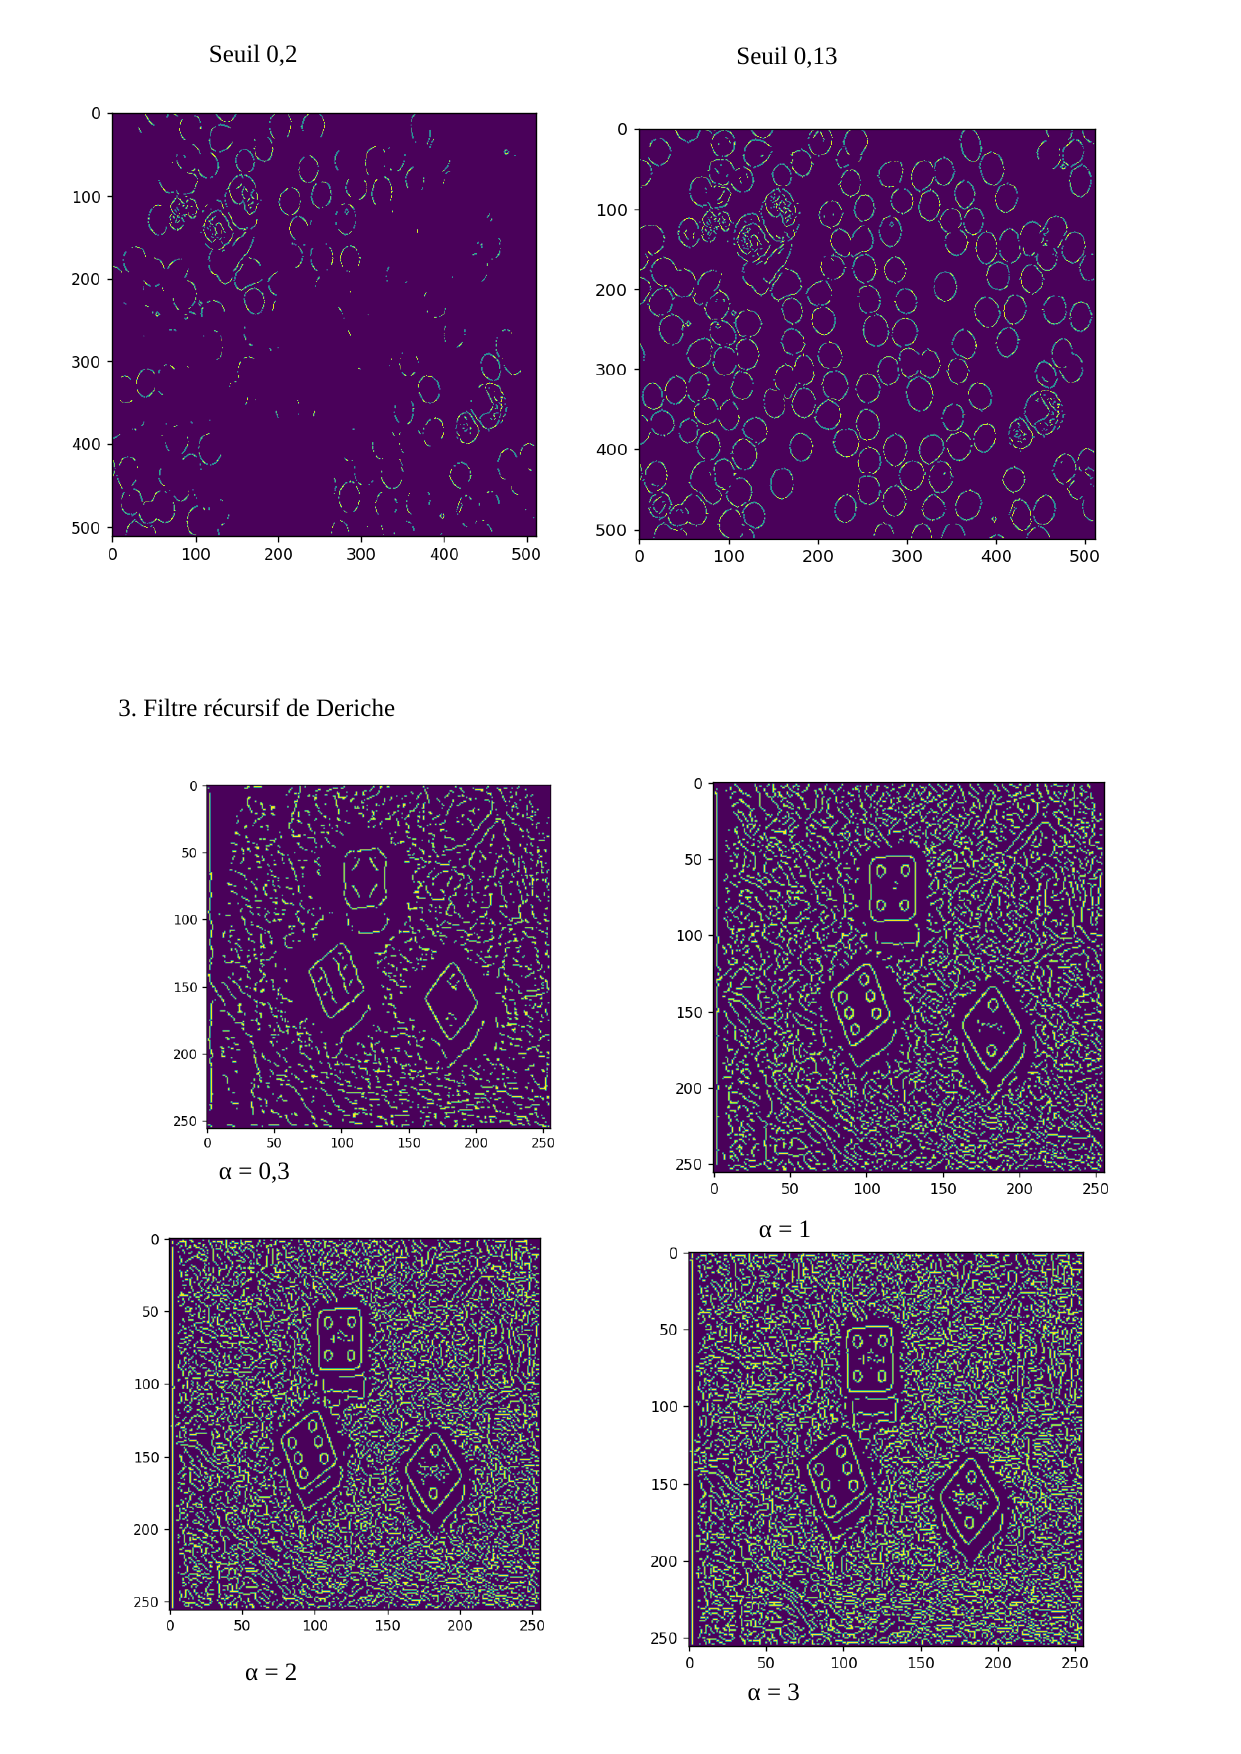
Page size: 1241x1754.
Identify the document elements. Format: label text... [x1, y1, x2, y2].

picture [54, 83, 1158, 588]
picture [131, 1220, 572, 1643]
picture [667, 754, 1145, 1214]
picture [641, 1224, 1147, 1691]
text 3. Filtre récursif de Deriche [118, 693, 1122, 722]
picture [169, 768, 574, 1162]
